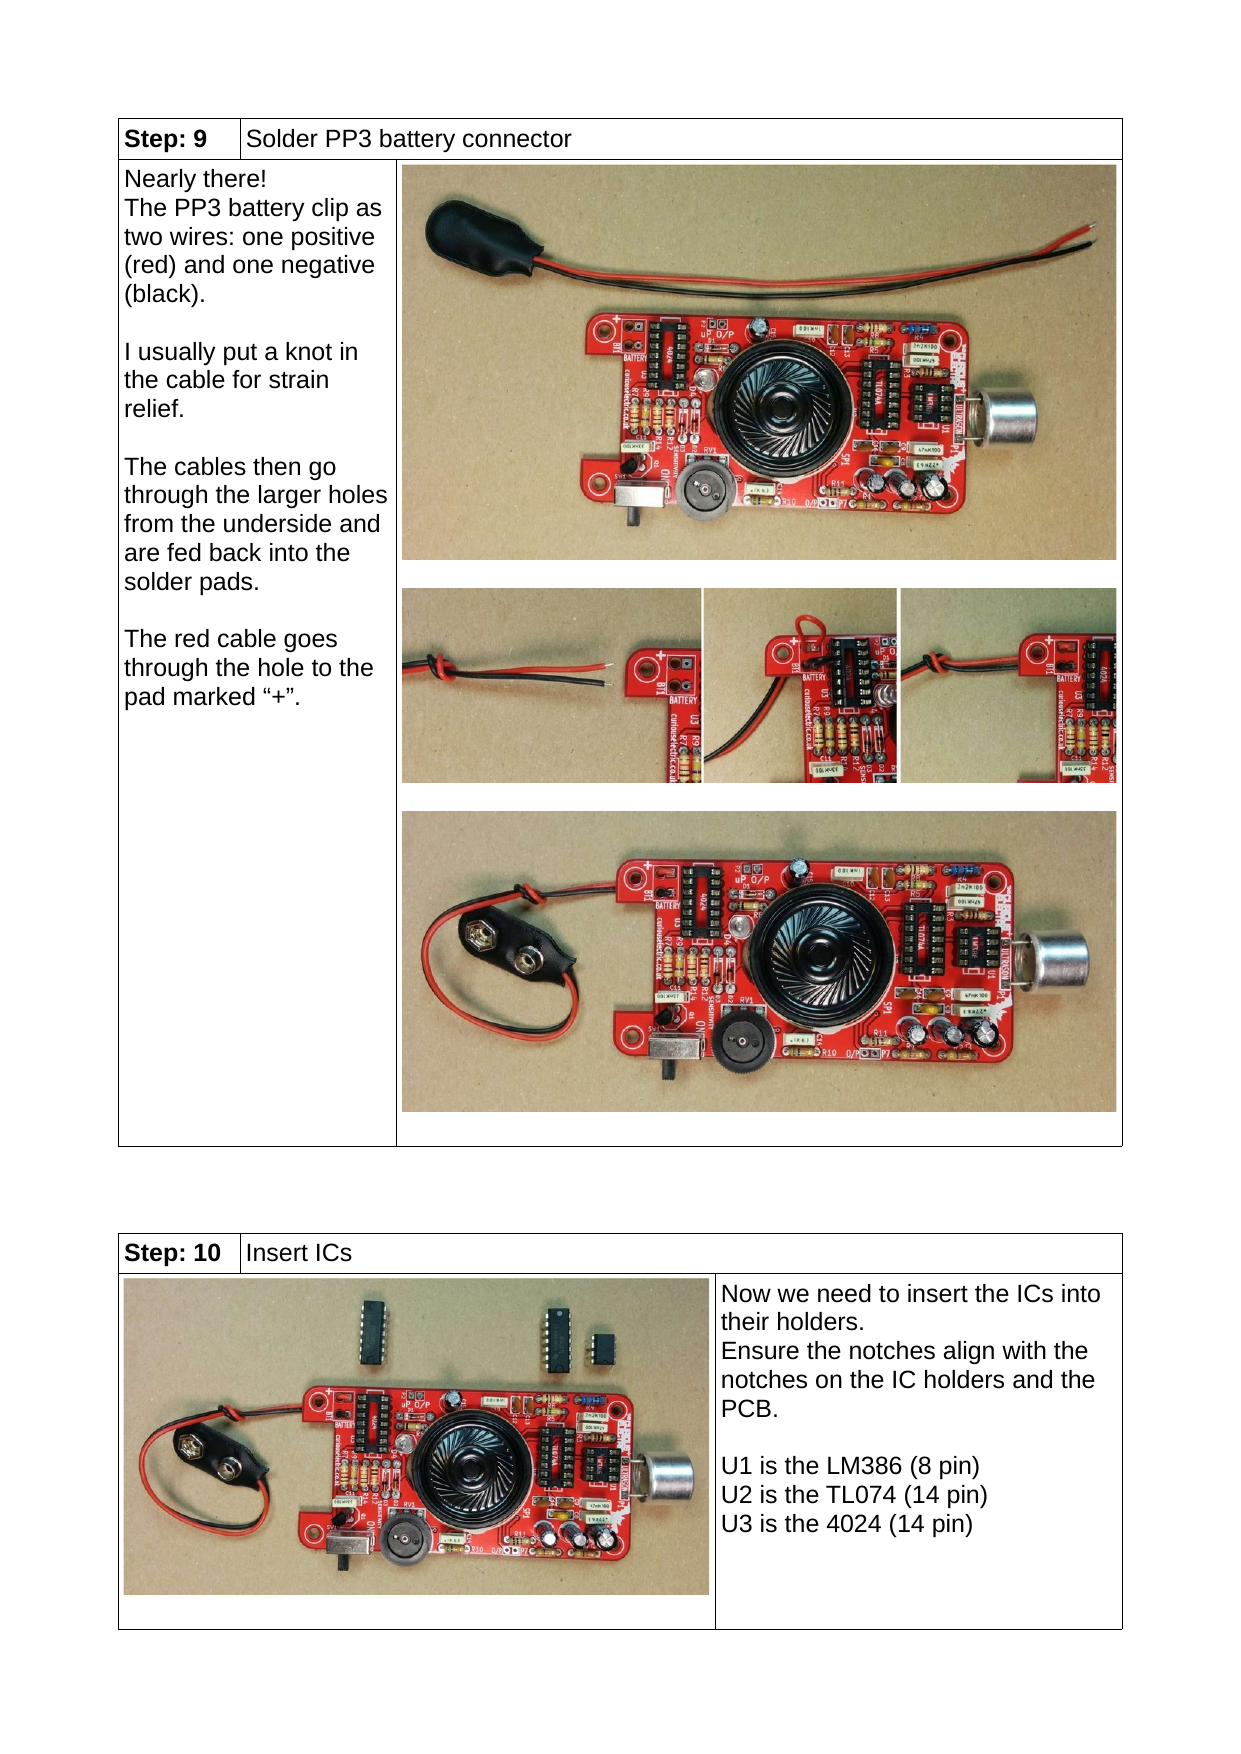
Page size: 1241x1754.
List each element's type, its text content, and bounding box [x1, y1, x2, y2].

table_cell [119, 1274, 715, 1278]
picture [402, 588, 1117, 783]
table_cell [397, 160, 1122, 1146]
table_cell Now we need to insert the ICs into their holders. Ensure the notches align with the notches on the IC holders and the PCB. U1 is the LM386 (8 pin) U2 is the TL074 (14 pin) U3 is the 4024 (14 pin) [716, 1274, 1122, 1629]
table_header Step: 9 [119, 119, 240, 158]
table_cell [119, 1279, 715, 1629]
picture [123, 1278, 710, 1595]
table_cell Nearly there! The PP3 battery clip as two wires: one positive (red) and one negative (black). I usually put a knot in the cable for strain relief. The cables then go through the larger holes from the underside and are fed back into the solder pads. The red cable goes through the hole to the pad marked “+”. [119, 160, 396, 1146]
table_header Solder PP3 battery connector [241, 119, 1122, 158]
picture [402, 811, 1117, 1112]
table_header Step: 10 [119, 1234, 240, 1273]
table_header Insert ICs [241, 1234, 1122, 1273]
picture [402, 164, 1117, 560]
